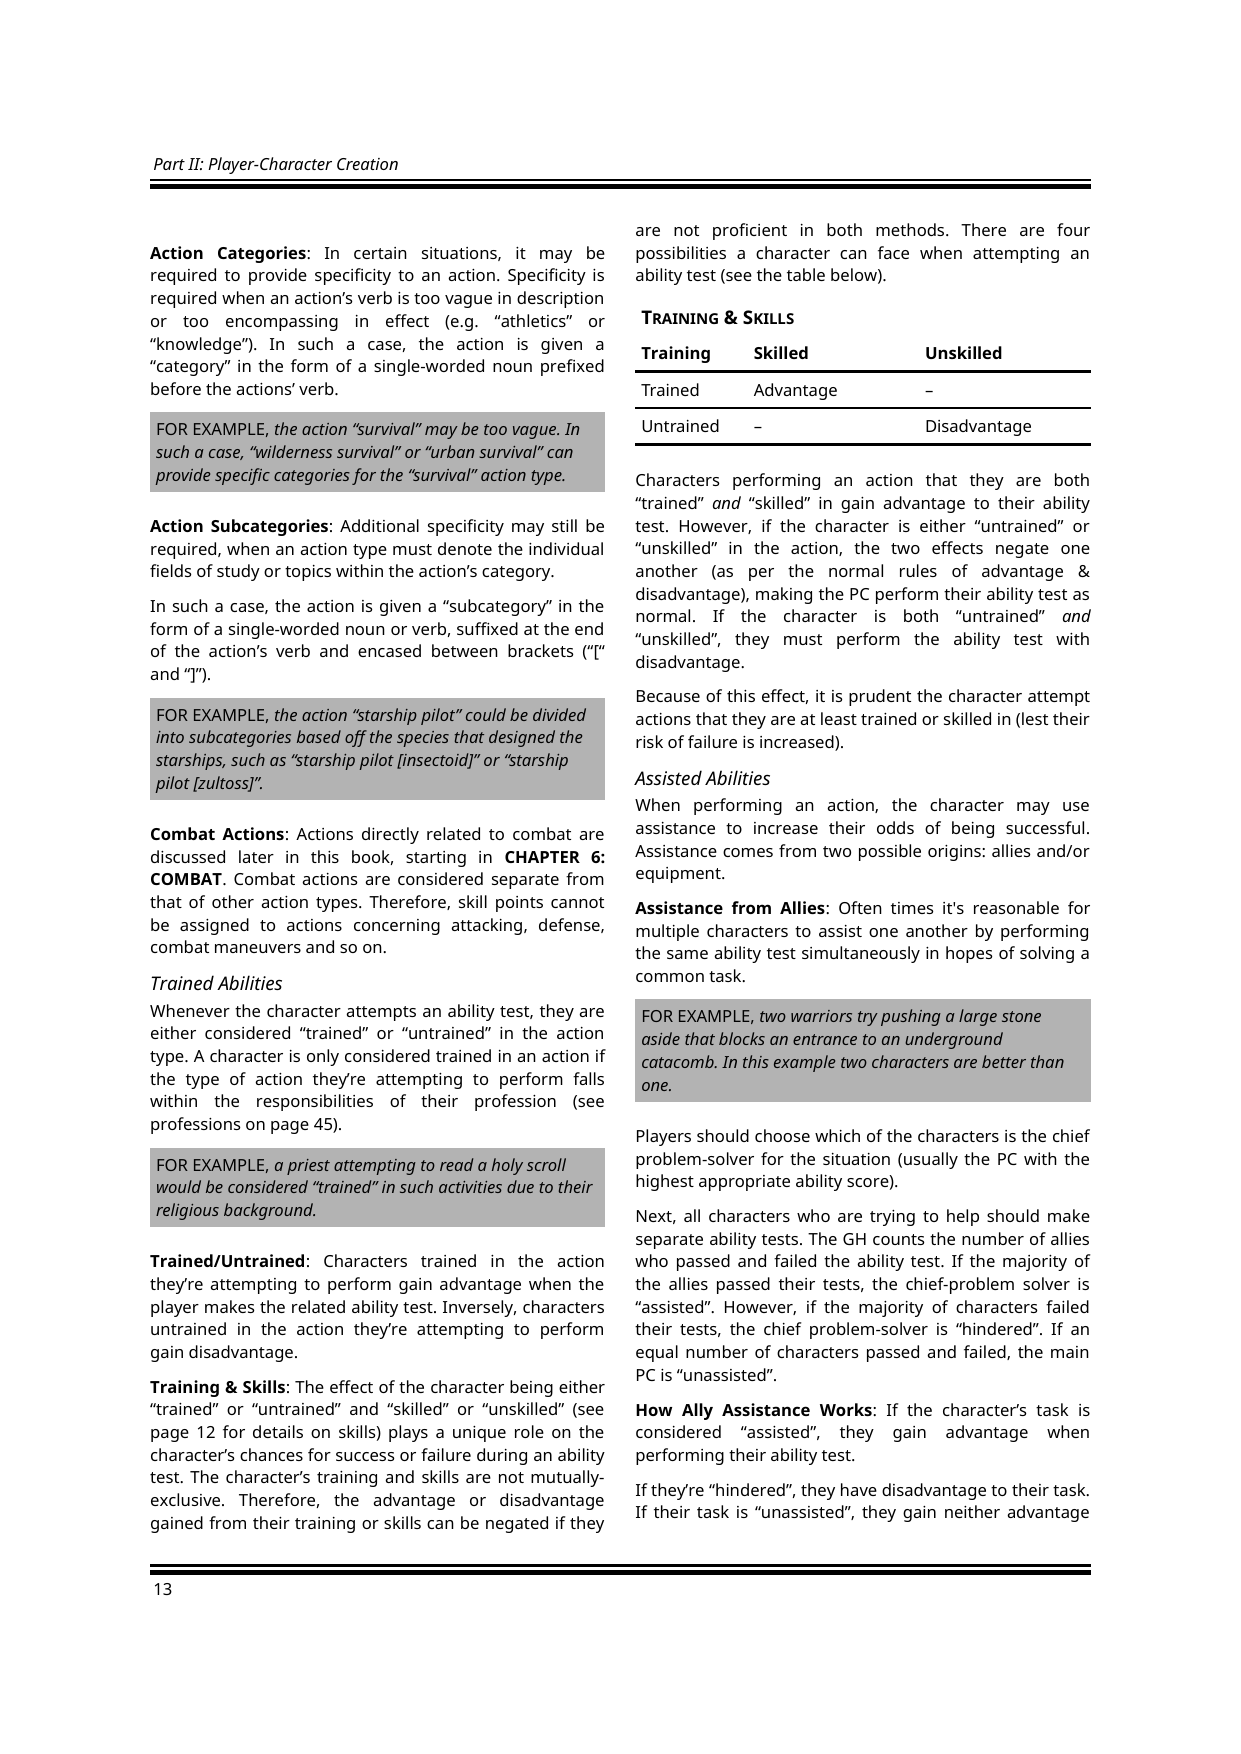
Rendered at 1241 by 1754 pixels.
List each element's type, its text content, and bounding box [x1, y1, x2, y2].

table_cell Training [635, 336, 748, 370]
table_cell Untrained [635, 409, 748, 443]
table_header Training & Skills [635, 299, 1091, 336]
table_cell Disadvantage [919, 409, 1091, 443]
text When performing an action, the character may use assistance to increase their odds of being successful. Assistance comes from two possible origins: allies and/or equipment. [635, 794, 1091, 884]
text Assisted Abilities [635, 765, 1091, 791]
text Next, all characters who are trying to help should make separate ability tests. The GH counts the number of allies who passed and failed the ability test. If the majority of the allies passed their tests, the chief-problem solver is “assisted”. However, if the majority of characters failed their tests, the chief problem-solver is “hindered”. If an equal number of characters passed and failed, the main PC is “unassisted”. [635, 1204, 1091, 1386]
table_cell Unskilled [919, 336, 1091, 370]
text Whenever the character attempts an ability test, they are either considered “trained” or “untrained” in the action type. A character is only considered trained in an action if the type of action they’re attempting to perform falls within the responsibilities of their profession (see professions on page 32). [150, 999, 605, 1136]
table_header FOR EXAMPLE, the action “survival” may be too vague. In such a case, “wilderness survival” or “urban survival” can provide specific categories for the “survival” action type. [150, 412, 605, 492]
text Training & Skills: The effect of the character being either “trained” or “untrained” and “skilled” or “unskilled” (see page 10 for details on skills) plays a unique role on the character’s chances for success or failure during an ability test. The character’s training and skills are not mutually-exclusive. Therefore, the advantage or disadvantage gained from their training or skills can be negated if they are not proficient in both methods. There are four possibilities a character can face when attempting an ability test (see the table below). [150, 1375, 605, 1534]
text Because of this effect, it is prudent the character attempt actions that they are at least trained or skilled in (lest their risk of failure is increased). [635, 685, 1091, 753]
text Combat Actions: Actions directly related to combat are discussed later in this book, starting in CHAPTER 6: COMBAT. Combat actions are considered separate from that of other action types. Therefore, skill points cannot be assigned to actions concerning attacking, defense, combat maneuvers and so on. [150, 822, 605, 959]
table_cell – [748, 409, 919, 443]
text Assistance from Allies: Often times it's reasonable for multiple characters to assist one another by performing the same ability test simultaneously in hopes of solving a common task. [635, 897, 1091, 987]
table_cell Skilled [748, 336, 919, 370]
text Trained/Untrained: Characters trained in the action they’re attempting to perform gain advantage when the player makes the related ability test. Inversely, characters untrained in the action they’re attempting to perform gain disadvantage. [150, 1227, 605, 1363]
table_cell – [919, 373, 1091, 407]
text In such a case, the action is given a “subcategory” in the form of a single-worded noun or verb, suffixed at the end of the action’s verb and encased between brackets (“[“ and “]”). [150, 595, 605, 686]
text Action Subcategories: Additional specificity may still be required, when an action type must denote the individual fields of study or topics within the action’s category. [150, 514, 605, 583]
text Action Categories: In certain situations, it may be required to provide specificity to an action. Specificity is required when an action’s verb is too vague in description or too encompassing in effect (e.g. “athletics” or “knowledge”). In such a case, the action is given a “category” in the form of a single-worded noun prefixed before the actions’ verb. [150, 241, 605, 400]
table_header FOR EXAMPLE, a priest attempting to read a holy scroll would be considered “trained” in such activities due to their religious background. [150, 1148, 605, 1227]
text Players should choose which of the characters is the chief problem-solver for the situation (usually the PC with the highest appropriate ability score). [635, 1102, 1091, 1192]
text If they’re “hindered”, they have disadvantage to their task. If their task is “unassisted”, they gain neither advantage [635, 1478, 1091, 1524]
text How Ally Assistance Works: If the character’s task is considered “assisted”, they gain advantage when performing their ability test. [635, 1398, 1091, 1466]
table_cell Advantage [748, 373, 919, 407]
table_header FOR EXAMPLE, two warriors try pushing a large stone aside that blocks an entrance to an underground catacomb. In this example two characters are better than one. [635, 999, 1091, 1102]
text Characters performing an action that they are both “trained” and “skilled” in gain advantage to their ability test. However, if the character is either “untrained” or “unskilled” in the action, the two effects negate one another (as per the normal rules of advantage & disadvantage), making the PC perform their ability test as normal. If the character is both “untrained” and “unskilled”, they must perform the ability test with disadvantage. [635, 446, 1091, 673]
table_header FOR EXAMPLE, the action “starship pilot” could be divided into subcategories based off the species that designed the starships, such as “starship pilot [insectoid]” or “starship pilot [zultoss]”. [150, 698, 605, 800]
text Training & Skills: The effect of the character being either “trained” or “untrained” and “skilled” or “unskilled” (see page 10 for details on skills) plays a unique role on the character’s chances for success or failure during an ability test. The character’s training and skills are not mutually-exclusive. Therefore, the advantage or disadvantage gained from their training or skills can be negated if they are not proficient in both methods. There are four possibilities a character can face when attempting an ability test (see the table below). [635, 219, 1091, 287]
table_cell Trained [635, 373, 748, 407]
text Trained Abilities [150, 971, 605, 996]
